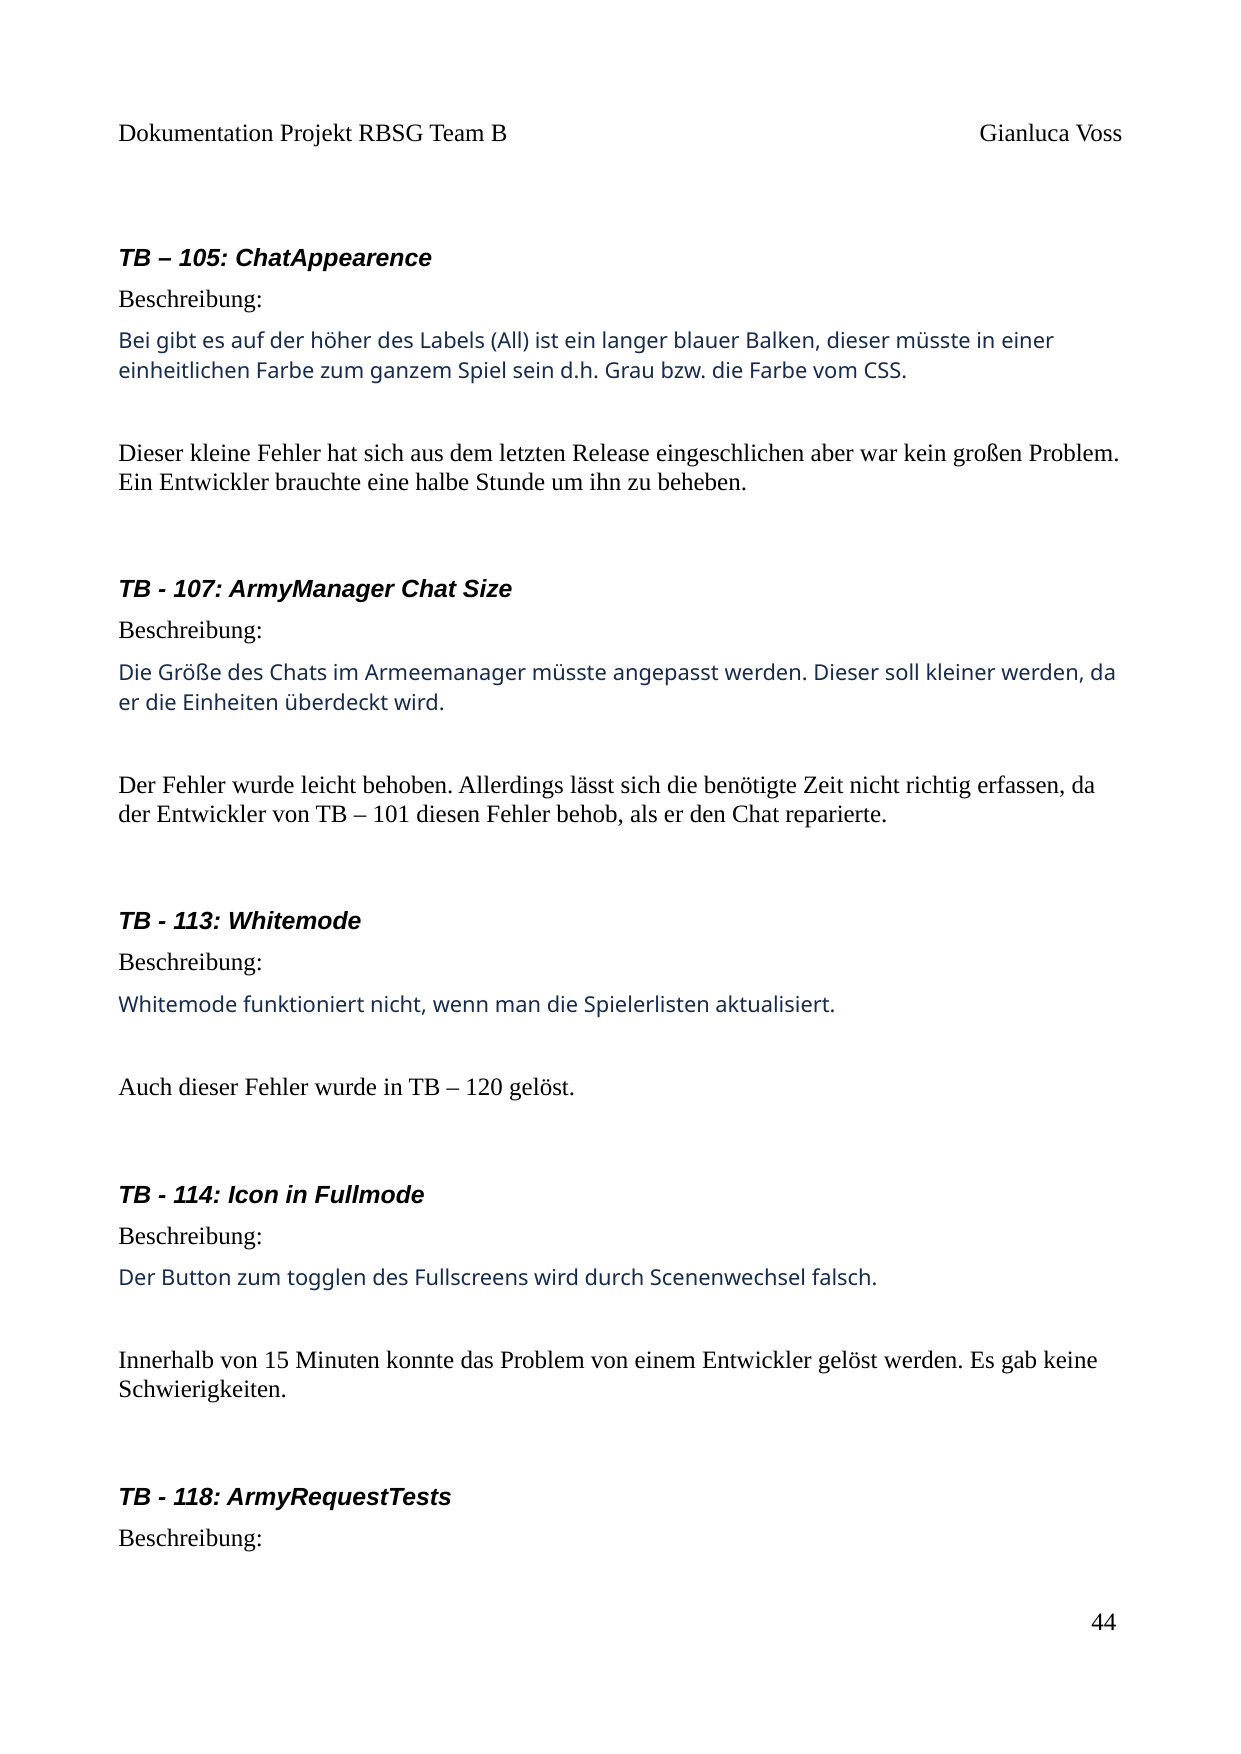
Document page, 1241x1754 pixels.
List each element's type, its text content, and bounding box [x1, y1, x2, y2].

subtitle TB - 114: Icon in Fullmode [118, 1180, 1122, 1208]
text Innerhalb von 15 Minuten konnte das Problem von einem Entwickler gelöst werden. Es gab keine Schwierigkeiten. [118, 1346, 1122, 1403]
text Beschreibung: [118, 284, 1122, 312]
subtitle TB - 118: ArmyRequestTests [118, 1482, 1122, 1510]
text Der Fehler wurde leicht behoben. Allerdings lässt sich die benötigte Zeit nicht richtig erfassen, da der Entwickler von TB – 101 diesen Fehler behob, als er den Chat reparierte. [118, 770, 1122, 828]
text Die Größe des Chats im Armeemanager müsste angepasst werden. Dieser soll kleiner werden, da er die Einheiten überdeckt wird. [118, 657, 1122, 716]
text Beschreibung: [118, 1523, 1122, 1552]
text Beschreibung: [118, 616, 1122, 644]
text Whitemode funktioniert nicht, wenn man die Spielerlisten aktualisiert. [118, 989, 1122, 1018]
text Der Button zum togglen des Fullscreens wird durch Scenenwechsel falsch. [118, 1262, 1122, 1292]
subtitle TB – 105: ChatAppearence [118, 243, 1122, 271]
text Beschreibung: [118, 1221, 1122, 1249]
text Beschreibung: [118, 947, 1122, 976]
text Dieser kleine Fehler hat sich aus dem letzten Release eingeschlichen aber war kein großen Problem. Ein Entwickler brauchte eine halbe Stunde um ihn zu beheben. [118, 438, 1122, 496]
text Auch dieser Fehler wurde in TB – 120 gelöst. [118, 1072, 1122, 1101]
subtitle TB - 107: ArmyManager Chat Size [118, 574, 1122, 603]
text Bei gibt es auf der höher des Labels (All) ist ein langer blauer Balken, dieser müsste in einer einheitlichen Farbe zum ganzem Spiel sein d.h. Grau bzw. die Farbe vom CSS. [118, 325, 1122, 384]
subtitle TB - 113: Whitemode [118, 906, 1122, 935]
